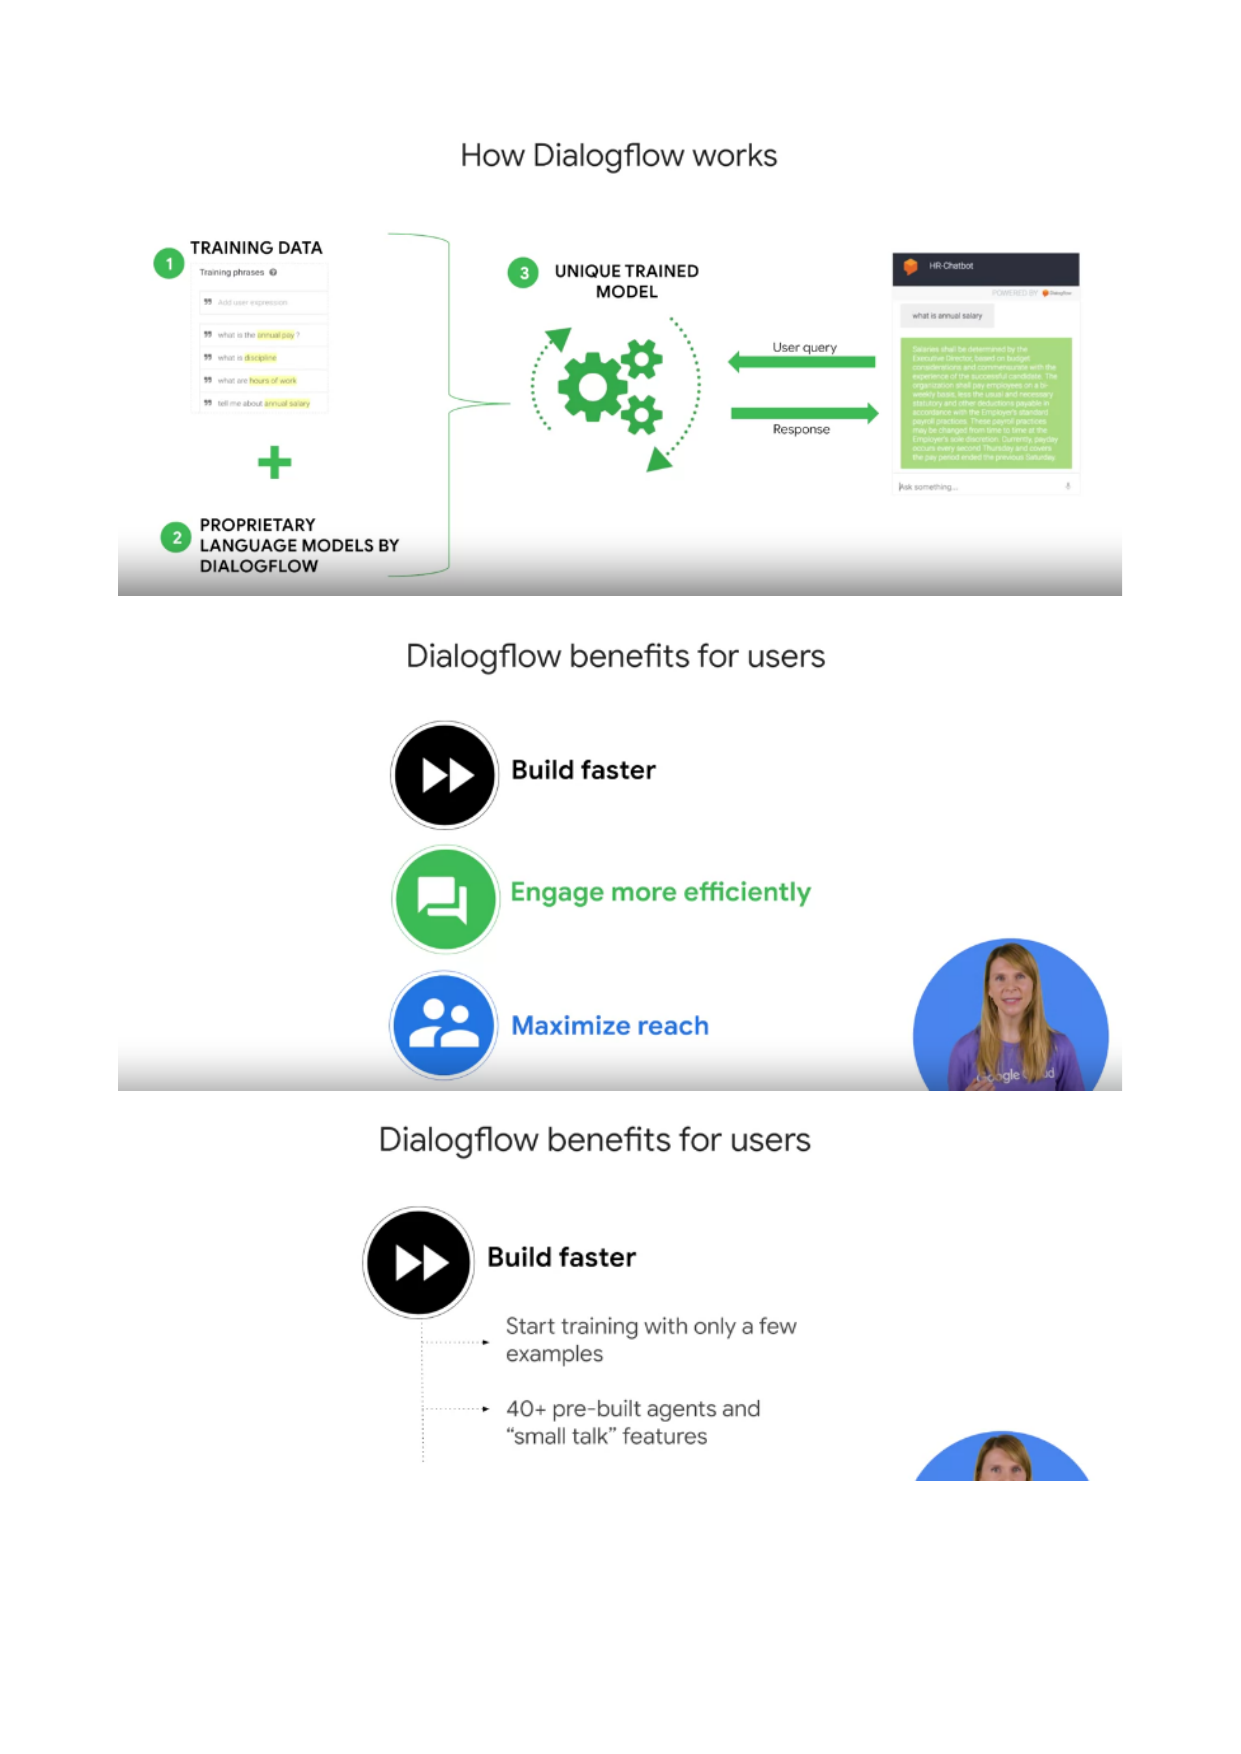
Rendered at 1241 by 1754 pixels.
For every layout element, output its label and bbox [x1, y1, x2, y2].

picture [118, 624, 1123, 1091]
picture [118, 118, 1123, 596]
picture [118, 1119, 1123, 1481]
